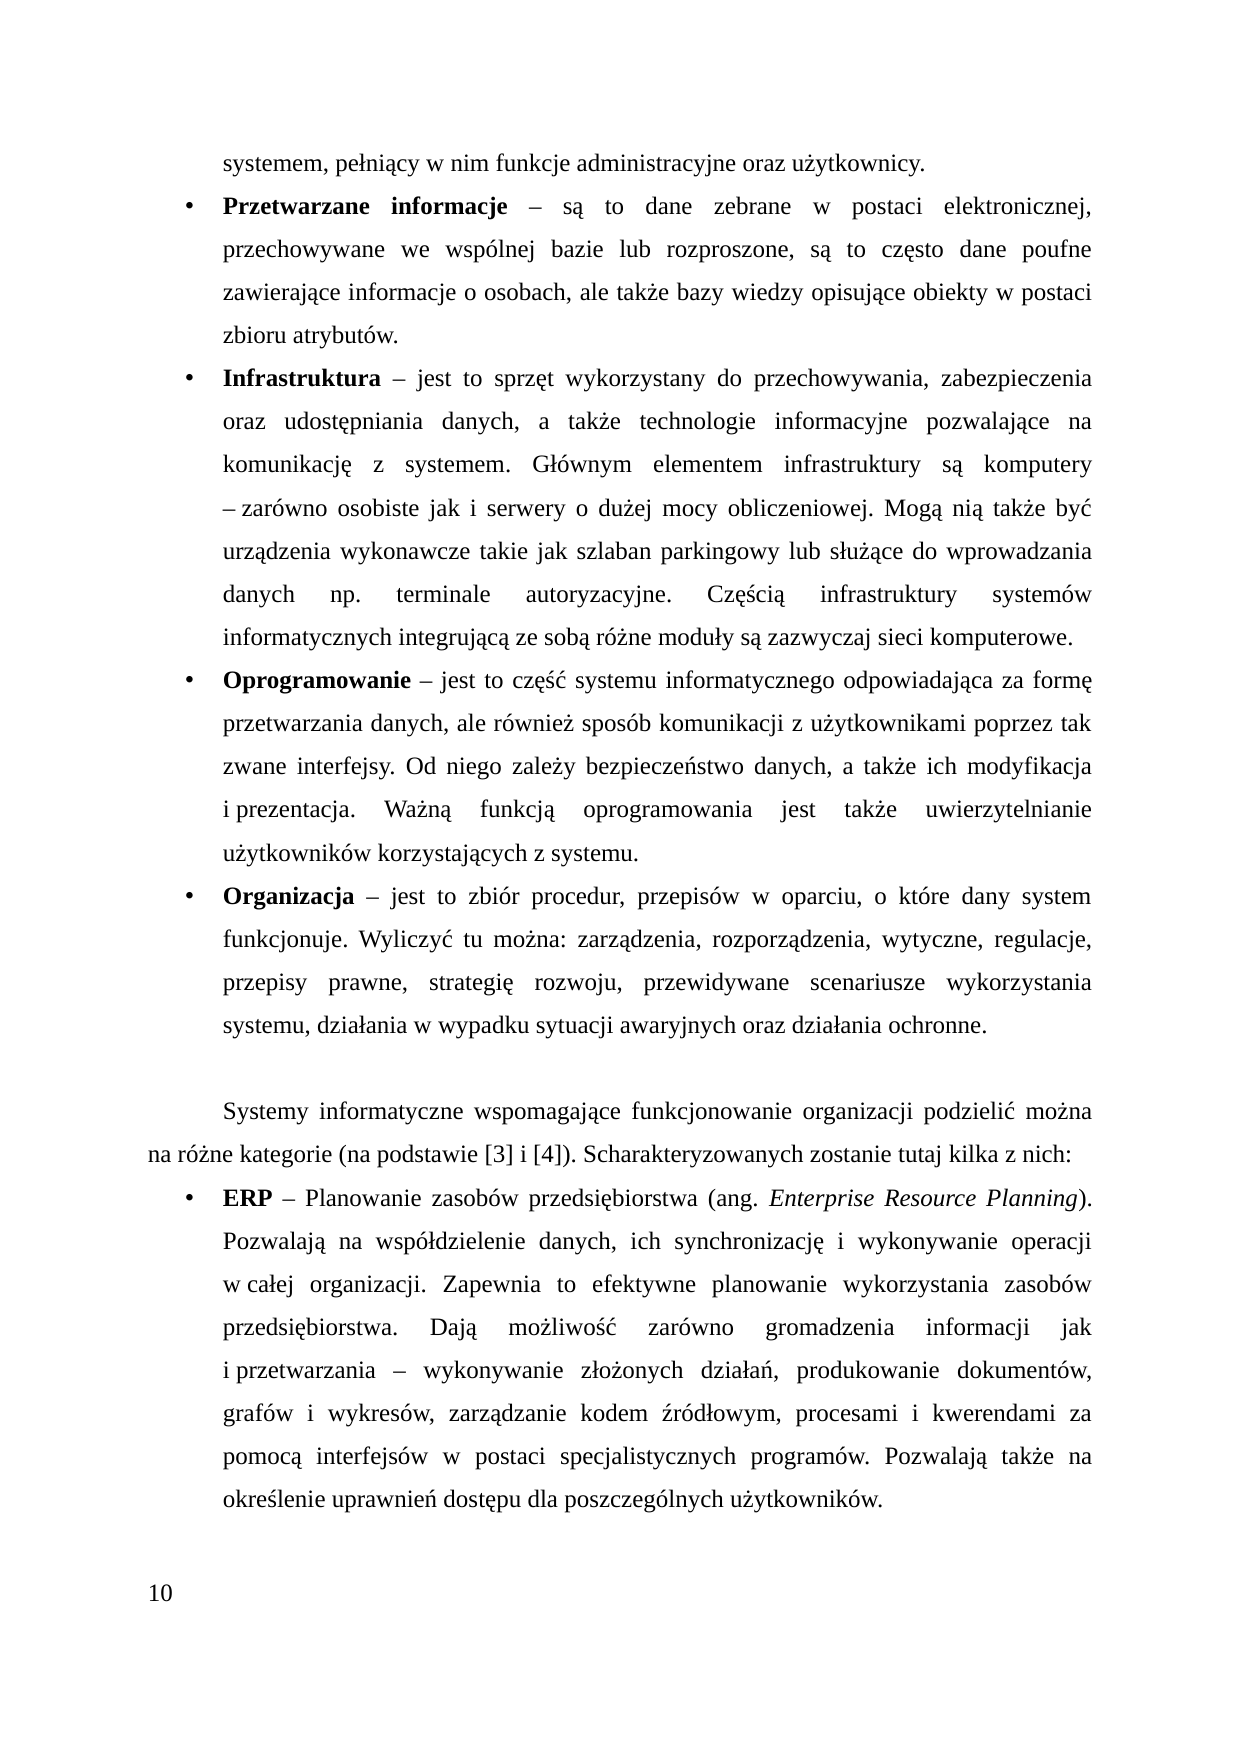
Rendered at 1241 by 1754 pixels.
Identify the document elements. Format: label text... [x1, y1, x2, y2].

list ERP – Planowanie zasobów przedsiębiorstwa (ang. Enterprise Resource Planning). Pozwalają na współdzielenie danych, ich synchronizację i wykonywanie operacji w całej organizacji. Zapewnia to efektywne planowanie wykorzystania zasobów przedsiębiorstwa. Dają możliwość zarówno gromadzenia informacji jak i przetwarzania – wykonywanie złożonych działań, produkowanie dokumentów, grafów i wykresów, zarządzanie kodem źródłowym, procesami i kwerendami za pomocą interfejsów w postaci specjalistycznych programów. Pozwalają także na określenie uprawnień dostępu dla poszczególnych użytkowników. [185, 1183, 1093, 1513]
list Przetwarzane informacje – są to dane zebrane w postaci elektronicznej, przechowywane we wspólnej bazie lub rozproszone, są to często dane poufne zawierające informacje o osobach, ale także bazy wiedzy opisujące obiekty w postaci zbioru atrybutów. [185, 191, 1093, 349]
text Systemy informatyczne wspomagające funkcjonowanie organizacji podzielić można na różne kategorie (na podstawie [3] i [4]). Scharakteryzowanych zostanie tutaj kilka z nich: [148, 1096, 1093, 1168]
list Oprogramowanie – jest to część systemu informatycznego odpowiadająca za formę przetwarzania danych, ale również sposób komunikacji z użytkownikami poprzez tak zwane interfejsy. Od niego zależy bezpieczeństwo danych, a także ich modyfikacja i prezentacja. Ważną funkcją oprogramowania jest także uwierzytelnianie użytkowników korzystających z systemu. [185, 665, 1093, 866]
list systemem, pełniący w nim funkcje administracyjne oraz użytkownicy. [185, 148, 1093, 176]
list Organizacja – jest to zbiór procedur, przepisów w oparciu, o które dany system funkcjonuje. Wyliczyć tu można: zarządzenia, rozporządzenia, wytyczne, regulacje, przepisy prawne, strategię rozwoju, przewidywane scenariusze wykorzystania systemu, działania w wypadku sytuacji awaryjnych oraz działania ochronne. [185, 881, 1093, 1039]
list Infrastruktura – jest to sprzęt wykorzystany do przechowywania, zabezpieczenia oraz udostępniania danych, a także technologie informacyjne pozwalające na komunikację z systemem. Głównym elementem infrastruktury są komputery – zarówno osobiste jak i serwery o dużej mocy obliczeniowej. Mogą nią także być urządzenia wykonawcze takie jak szlaban parkingowy lub służące do wprowadzania danych np. terminale autoryzacyjne. Częścią infrastruktury systemów informatycznych integrującą ze sobą różne moduły są zazwyczaj sieci komputerowe. [185, 363, 1093, 651]
